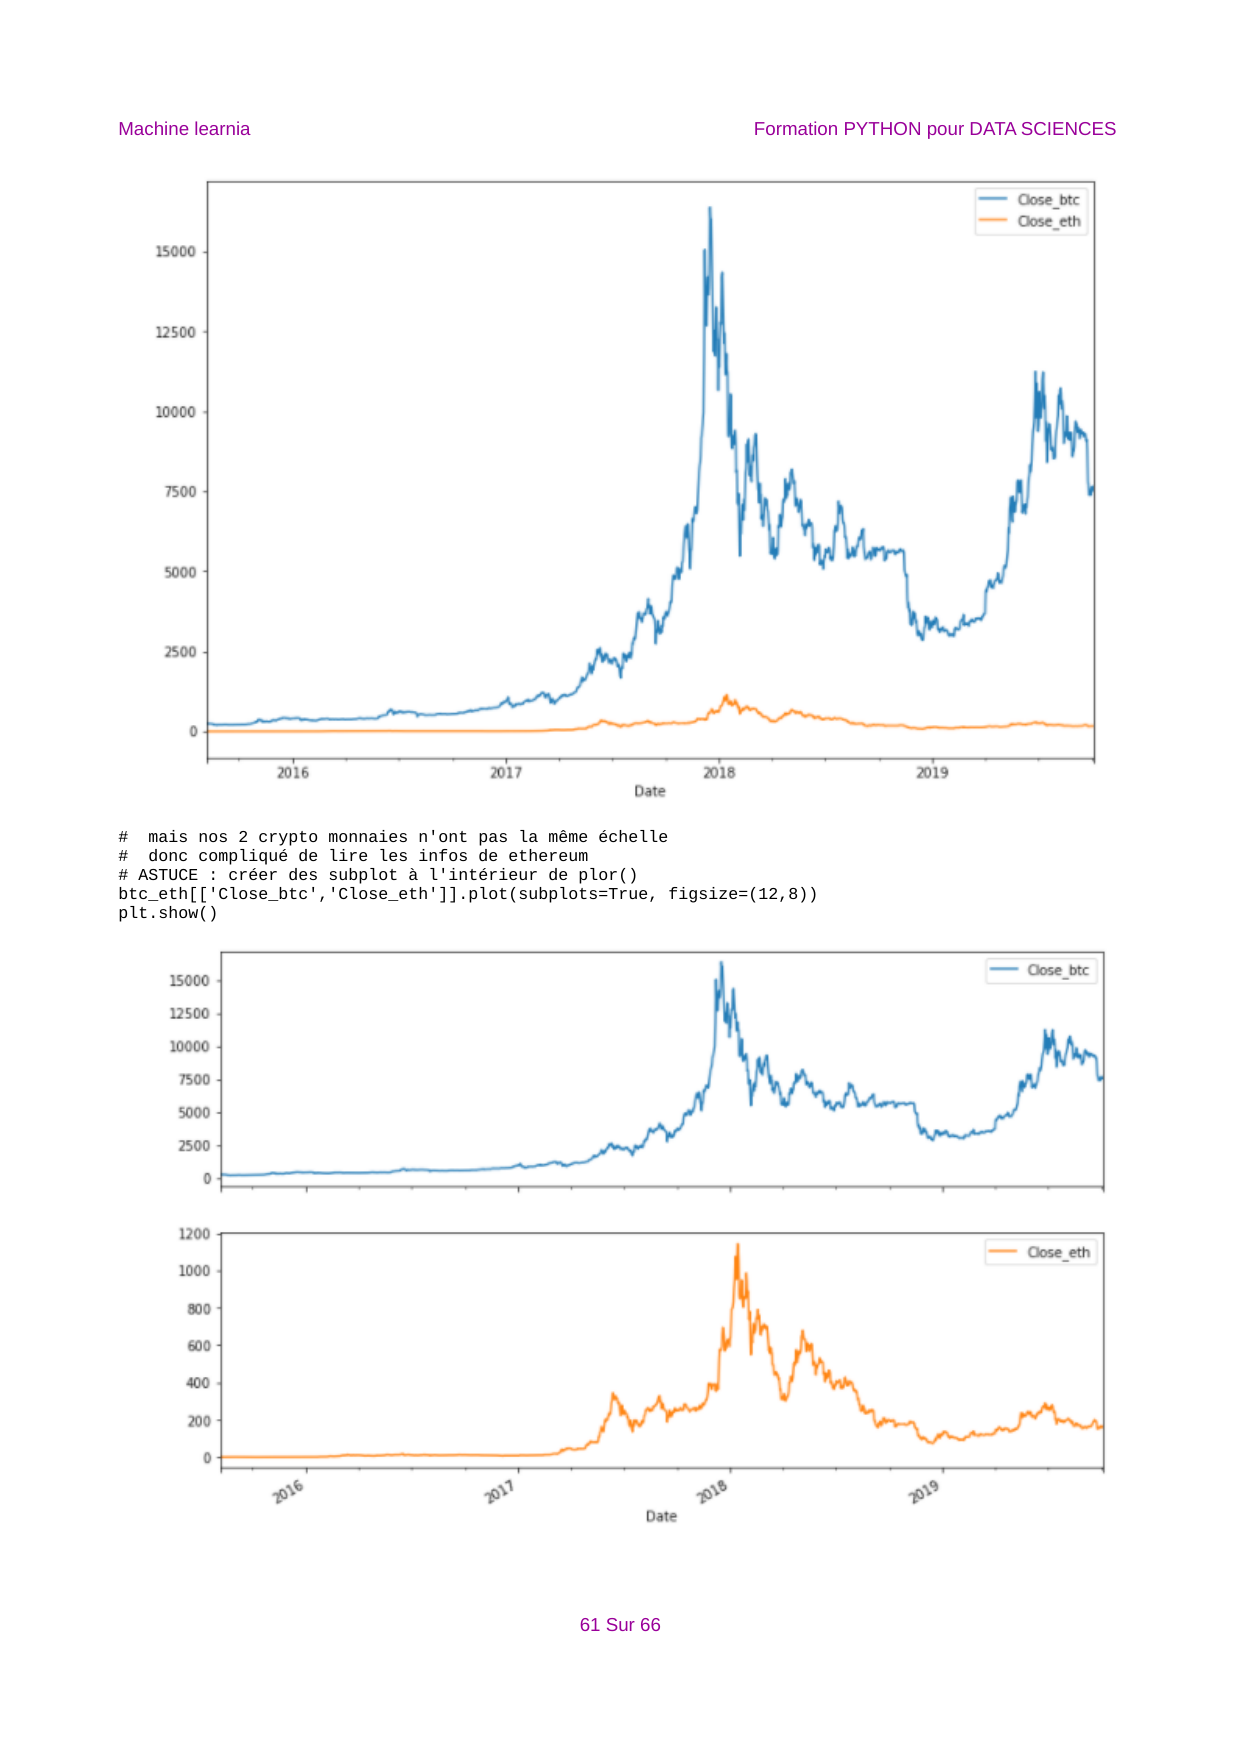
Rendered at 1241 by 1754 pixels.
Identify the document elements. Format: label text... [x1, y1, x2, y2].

picture [118, 941, 1122, 1535]
picture [121, 169, 1119, 810]
text btc_eth[['Close_btc','Close_eth']].plot(subplots=True, figsize=(12,8)) [118, 885, 1122, 904]
text plt.show() [118, 904, 1122, 923]
text # donc compliqué de lire les infos de ethereum [118, 848, 1122, 866]
text # ASTUCE : créer des subplot à l'intérieur de plor() [118, 866, 1122, 885]
text # mais nos 2 crypto monnaies n'ont pas la même échelle [118, 829, 1122, 848]
